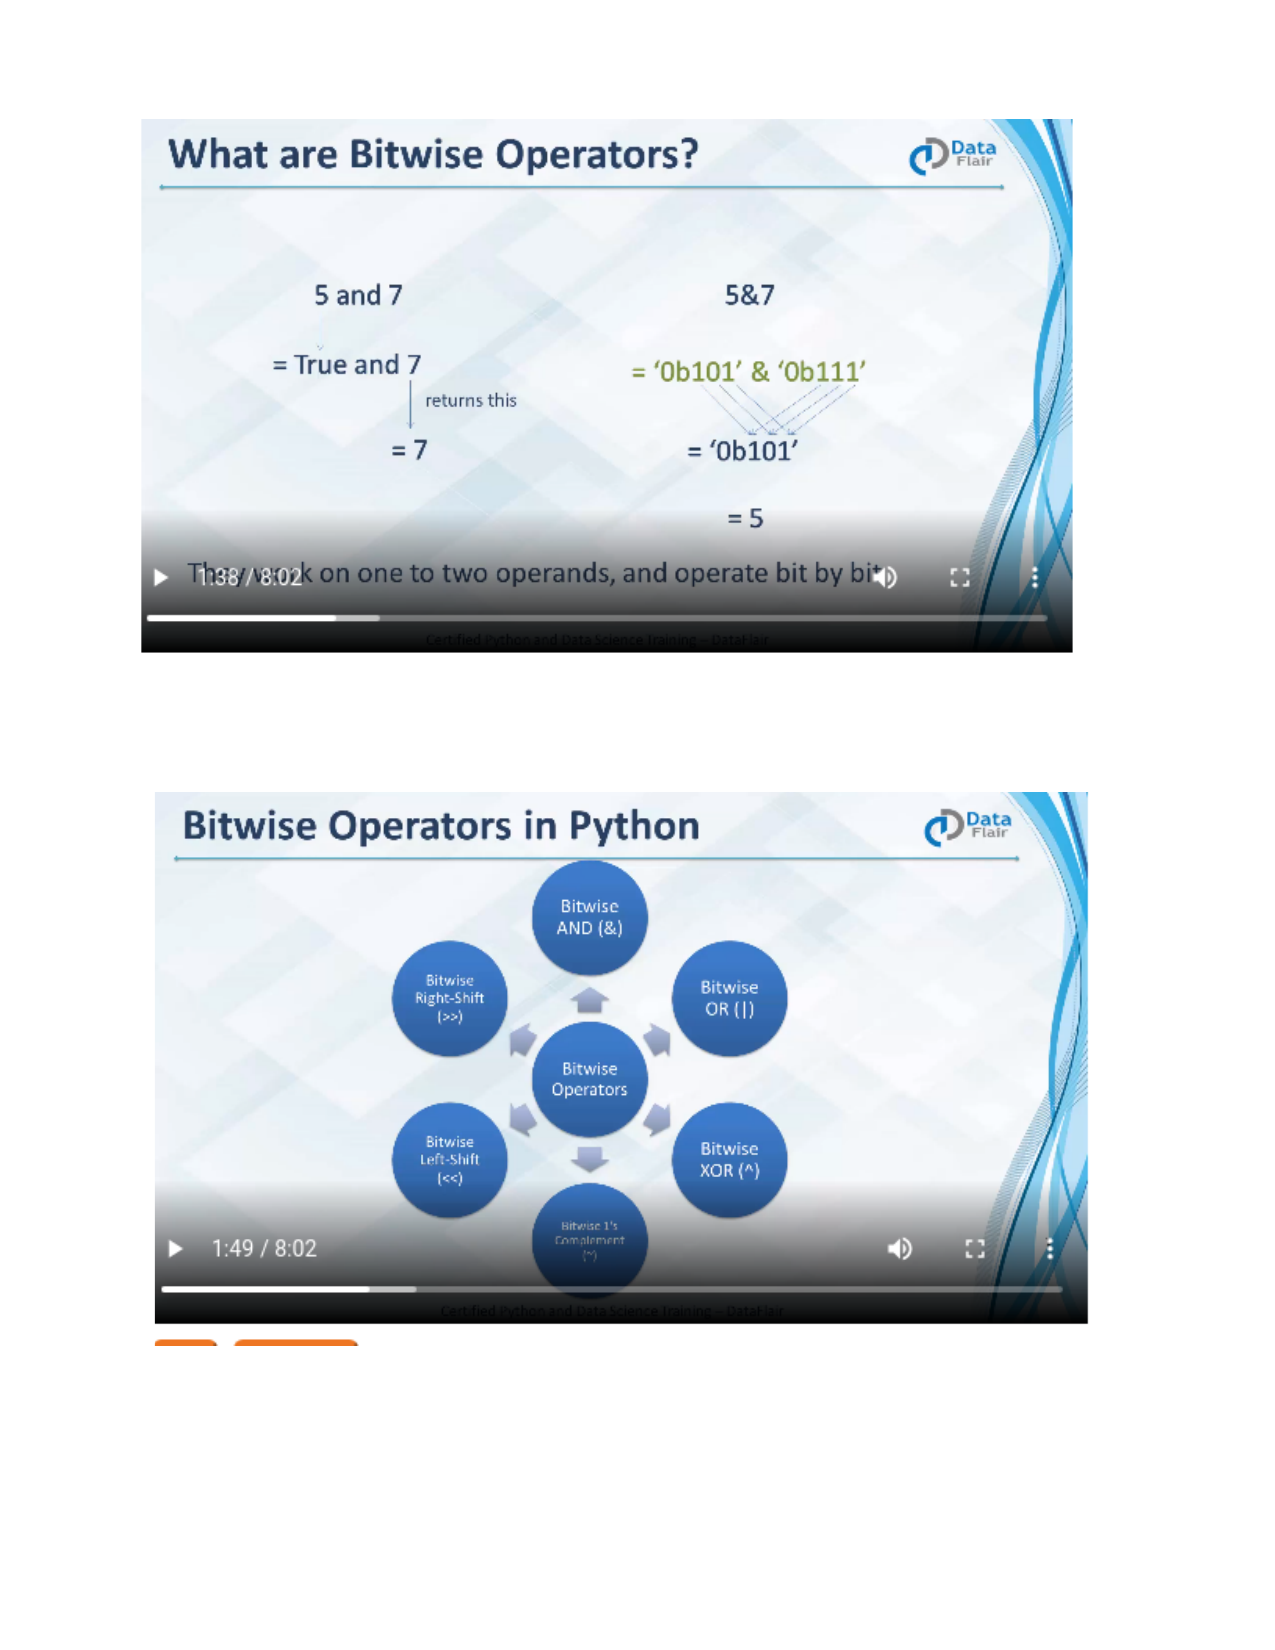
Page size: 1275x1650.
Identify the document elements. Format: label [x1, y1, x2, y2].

picture [141, 119, 1087, 656]
picture [154, 792, 1121, 1346]
